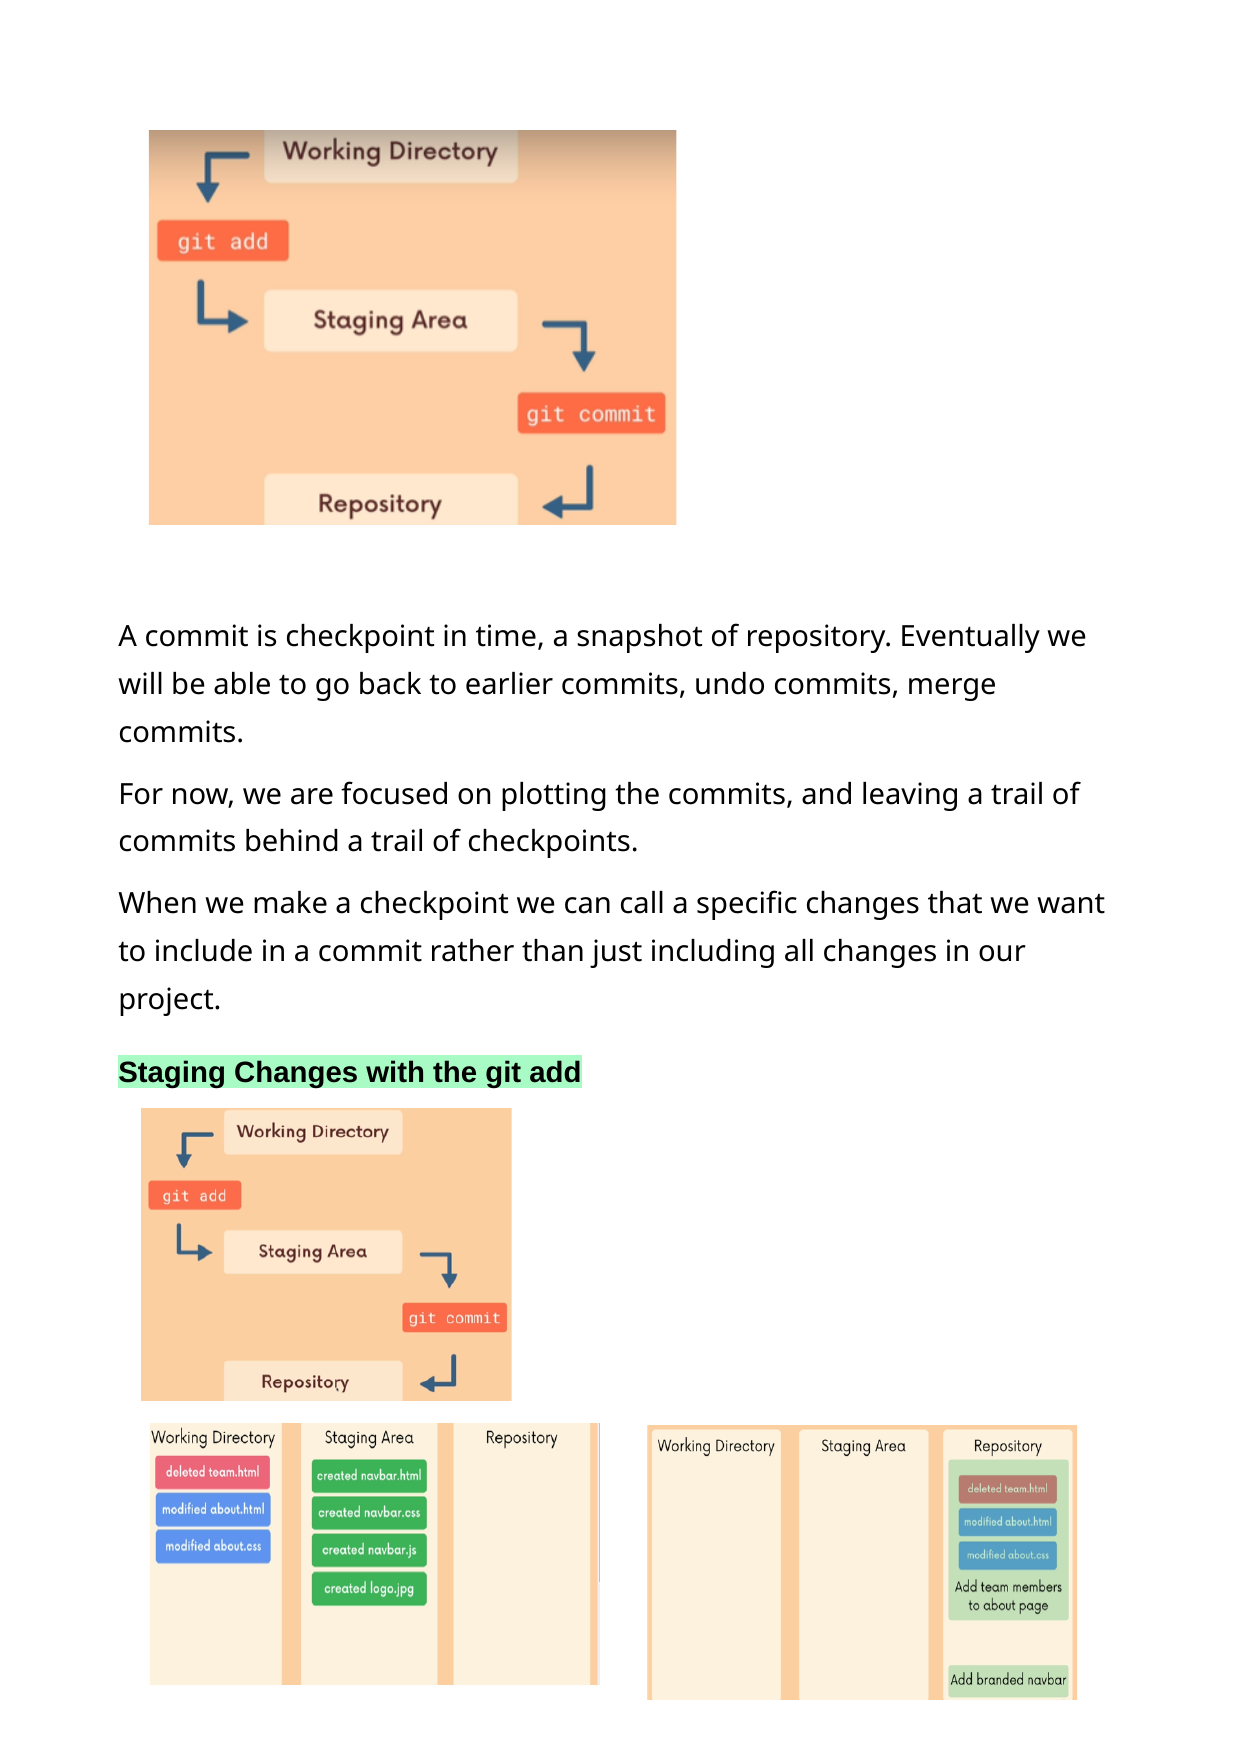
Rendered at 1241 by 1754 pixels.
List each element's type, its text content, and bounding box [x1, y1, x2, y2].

subtitle Staging Changes with the git add [582, 1055, 1122, 1088]
picture [647, 1425, 1078, 1700]
picture [149, 1423, 600, 1685]
picture [148, 130, 677, 525]
text For now, we are focused on plotting the commits, and leaving a trail of commits behind a trail of checkpoints. [118, 773, 1122, 860]
text When we make a checkpoint we can call a specific changes that we want to include in a commit rather than just including all changes in our project. [118, 883, 1122, 1018]
text A commit is checkpoint in time, a snapshot of repository. Eventually we will be able to go back to earlier commits, undo commits, merge commits. [118, 616, 1122, 751]
picture [141, 1108, 512, 1401]
